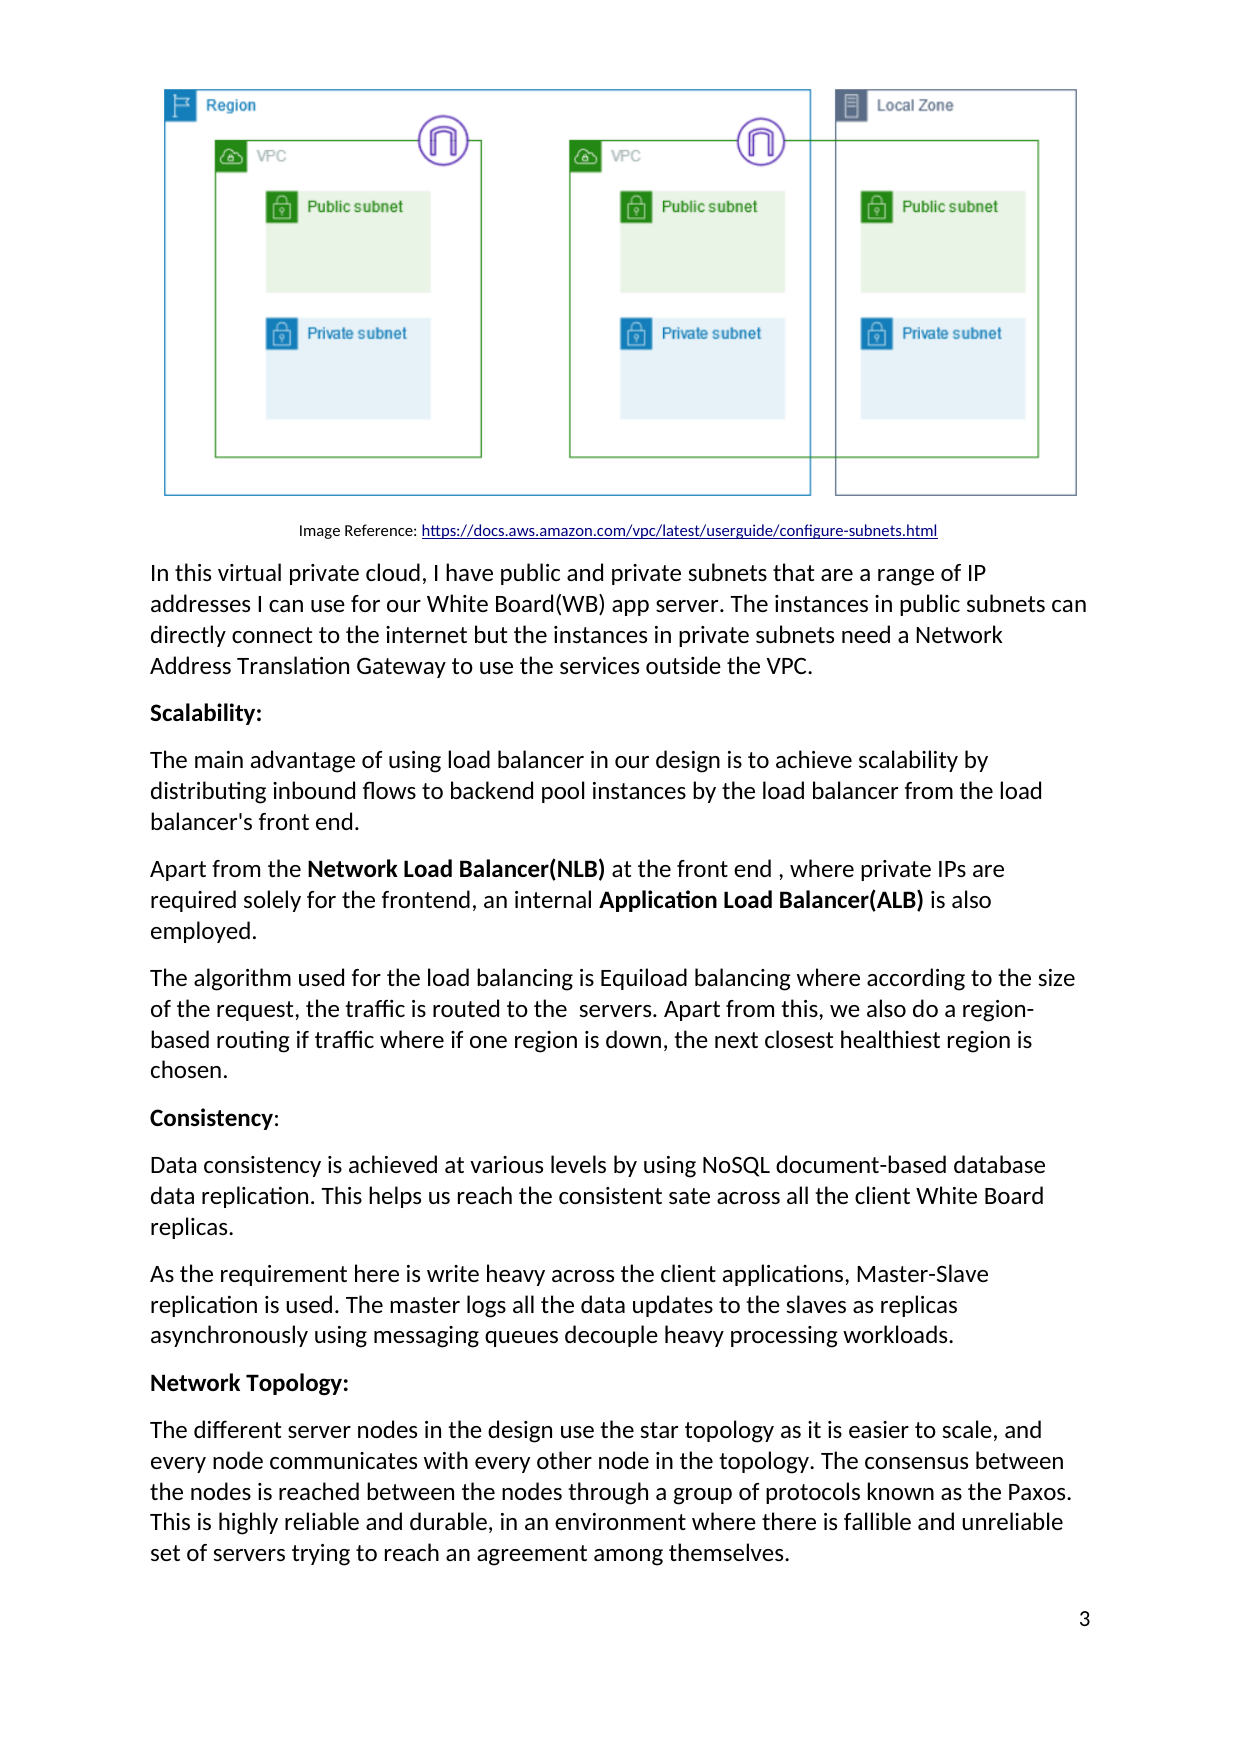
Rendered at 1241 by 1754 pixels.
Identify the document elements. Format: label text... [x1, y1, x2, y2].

text Image Reference: https://docs.aws.amazon.com/vpc/latest/userguide/configure-subnets.html [150, 521, 1090, 541]
text As the requirement here is write heavy across the client applications, Master-Slave replication is used. The master logs all the data updates to the slaves as replicas asynchronously using messaging queues decouple heavy processing workloads. [150, 1258, 1090, 1350]
text Consistency: [150, 1102, 1090, 1132]
text Network Topology: [150, 1367, 1090, 1397]
text The main advantage of using load balancer in our design is to achieve scalability by distributing inbound flows to backend pool instances by the load balancer from the load balancer's front end. [150, 744, 1090, 837]
text Apart from the Network Load Balancer(NLB) at the front end , where private IPs are required solely for the frontend, an internal Application Load Balancer(ALB) is also employed. [150, 853, 1090, 945]
text Data consistency is achieved at various levels by using NoSQL document-based database data replication. This helps us reach the consistent sate across all the client White Board replicas. [150, 1149, 1090, 1241]
text The different server nodes in the design use the star topology as it is easier to scale, and every node communicates with every other node in the topology. The consensus between the nodes is reached between the nodes through a group of protocols known as the Paxos. This is highly reliable and durable, in an environment where there is fallible and unreliable set of servers trying to reach an agreement among themselves. [150, 1414, 1090, 1568]
text The algorithm used for the load balancing is Equiload balancing where according to the size of the request, the traffic is routed to the servers. Apart from this, we also do a region-based routing if traffic where if one region is down, the next closest healthiest region is chosen. [150, 962, 1090, 1085]
text Scalability: [150, 697, 1090, 728]
text In this virtual private cloud, I have public and private subnets that are a range of IP addresses I can use for our White Board(WB) app server. The instances in public subnets can directly connect to the internet but the instances in private subnets need a Network Address Translation Gateway to use the services outside the VPC. [150, 558, 1090, 680]
